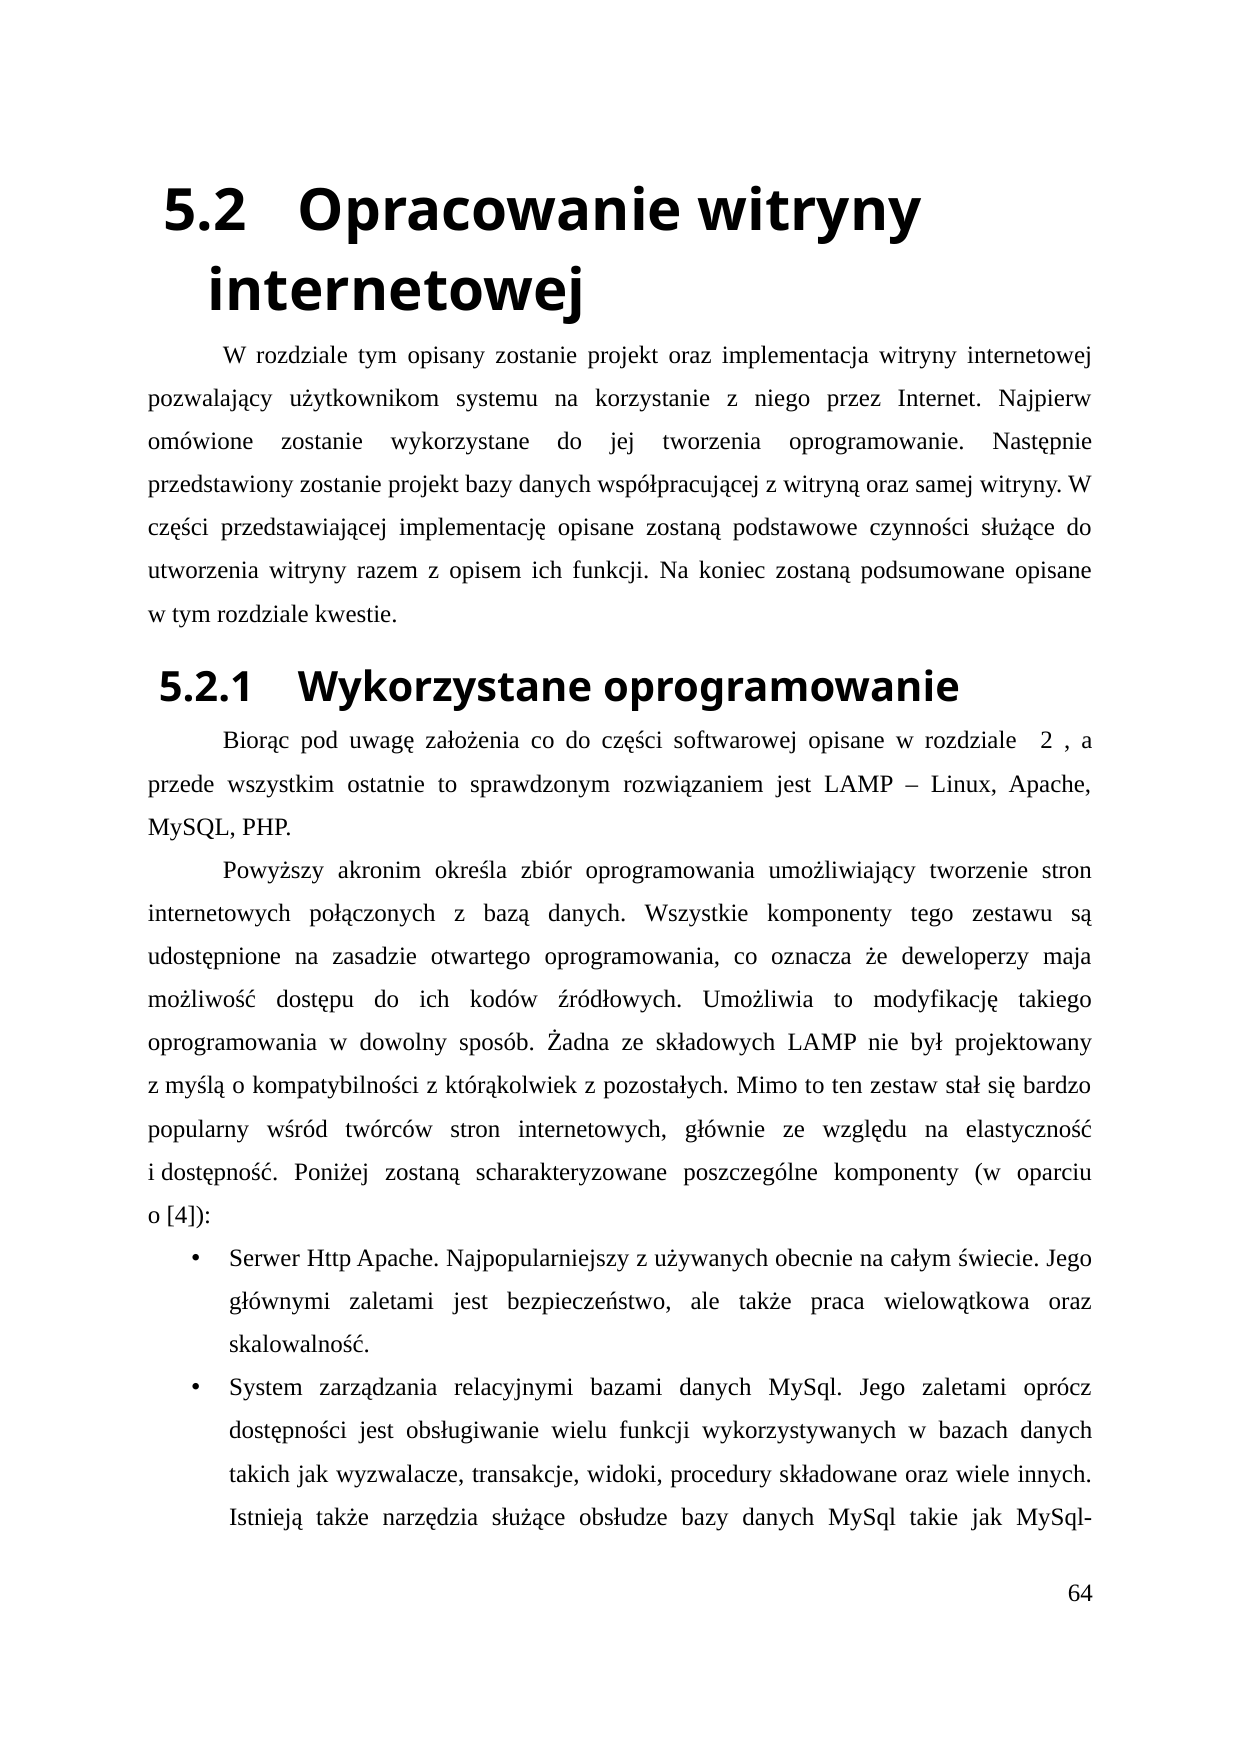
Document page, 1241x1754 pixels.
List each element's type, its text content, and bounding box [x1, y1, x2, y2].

text W rozdziale tym opisany zostanie projekt oraz implementacja witryny internetowej pozwalający użytkownikom systemu na korzystanie z niego przez Internet. Najpierw omówione zostanie wykorzystane do jej tworzenia oprogramowanie. Następnie przedstawiony zostanie projekt bazy danych współpracującej z witryną oraz samej witryny. W części przedstawiającej implementację opisane zostaną podstawowe czynności służące do utworzenia witryny razem z opisem ich funkcji. Na koniec zostaną podsumowane opisane w tym rozdziale kwestie. [148, 340, 1093, 627]
subtitle Wykorzystane oprogramowanie [148, 656, 1093, 713]
subtitle Opracowanie witryny internetowej [148, 168, 1093, 327]
list Serwer Http Apache. Najpopularniejszy z używanych obecnie na całym świecie. Jego głównymi zaletami jest bezpieczeństwo, ale także praca wielowątkowa oraz skalowalność. [191, 1243, 1093, 1358]
text Biorąc pod uwagę założenia co do części softwarowej opisane w rozdziale 2, a przede wszystkim ostatnie to sprawdzonym rozwiązaniem jest LAMP – Linux, Apache, MySQL, PHP. [148, 726, 1093, 841]
list System zarządzania relacyjnymi bazami danych MySql. Jego zaletami oprócz dostępności jest obsługiwanie wielu funkcji wykorzystywanych w bazach danych takich jak wyzwalacze, transakcje, widoki, procedury składowane oraz wiele innych. Istnieją także narzędzia służące obsłudze bazy danych MySql takie jak MySql- [191, 1372, 1093, 1531]
text Powyższy akronim określa zbiór oprogramowania umożliwiający tworzenie stron internetowych połączonych z bazą danych. Wszystkie komponenty tego zestawu są udostępnione na zasadzie otwartego oprogramowania, co oznacza że deweloperzy maja możliwość dostępu do ich kodów źródłowych. Umożliwia to modyfikację takiego oprogramowania w dowolny sposób. Żadna ze składowych LAMP nie był projektowany z myślą o kompatybilności z którąkolwiek z pozostałych. Mimo to ten zestaw stał się bardzo popularny wśród twórców stron internetowych, głównie ze względu na elastyczność i dostępność. Poniżej zostaną scharakteryzowane poszczególne komponenty (w oparciu o [4]): [148, 855, 1093, 1229]
